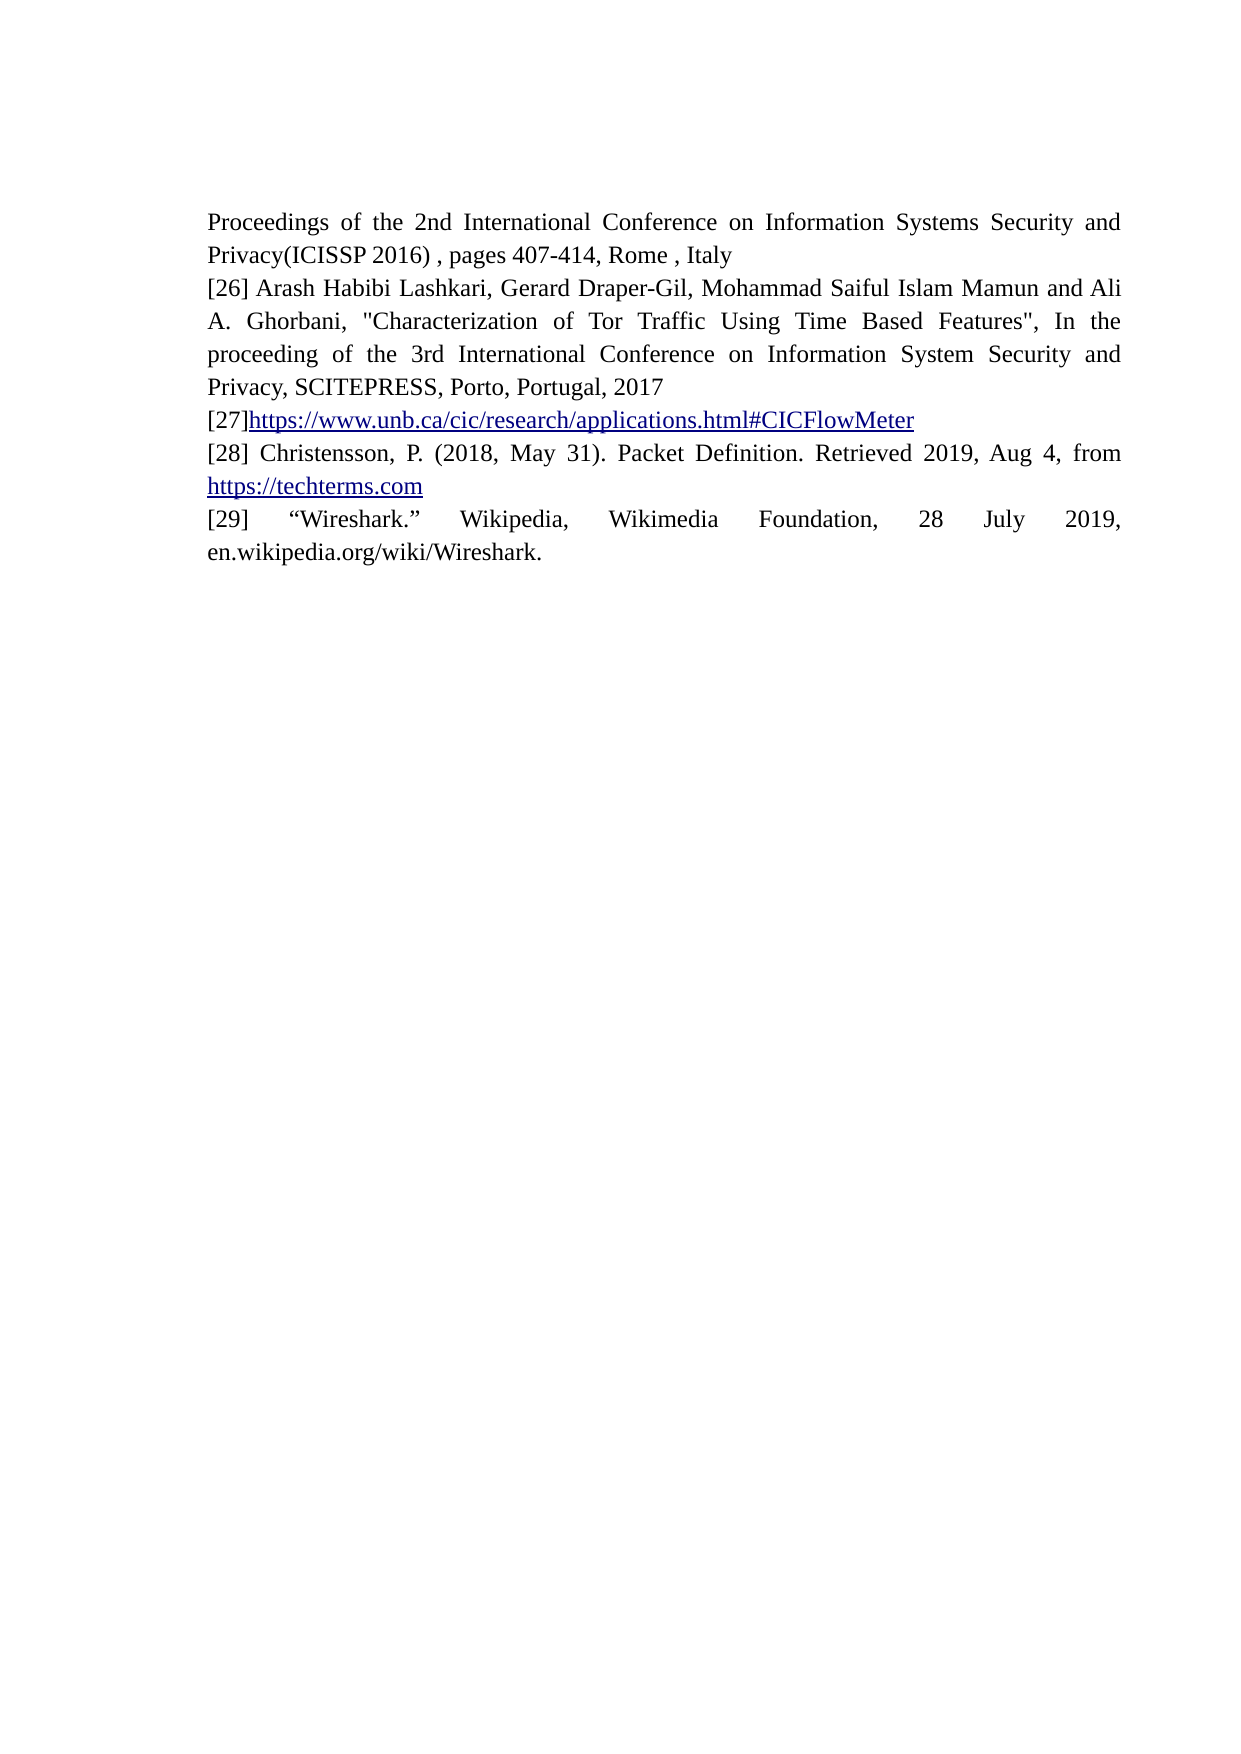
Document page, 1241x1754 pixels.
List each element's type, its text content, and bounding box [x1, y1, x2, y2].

text [29] “Wireshark.” Wikipedia, Wikimedia Foundation, 28 July 2019, en.wikipedia.org/wiki/Wireshark. [207, 504, 1122, 566]
text Proceedings of the 2nd International Conference on Information Systems Security and Privacy(ICISSP 2016) , pages 407-414, Rome , Italy [207, 207, 1122, 269]
text [27]https://www.unb.ca/cic/research/applications.html#CICFlowMeter [207, 405, 1122, 434]
text [28] Christensson, P. (2018, May 31). Packet Definition. Retrieved 2019, Aug 4, from https://techterms.com [207, 438, 1122, 500]
text [26] Arash Habibi Lashkari, Gerard Draper-Gil, Mohammad Saiful Islam Mamun and Ali A. Ghorbani, "Characterization of Tor Traffic Using Time Based Features", In the proceeding of the 3rd International Conference on Information System Security and Privacy, SCITEPRESS, Porto, Portugal, 2017 [207, 273, 1122, 401]
